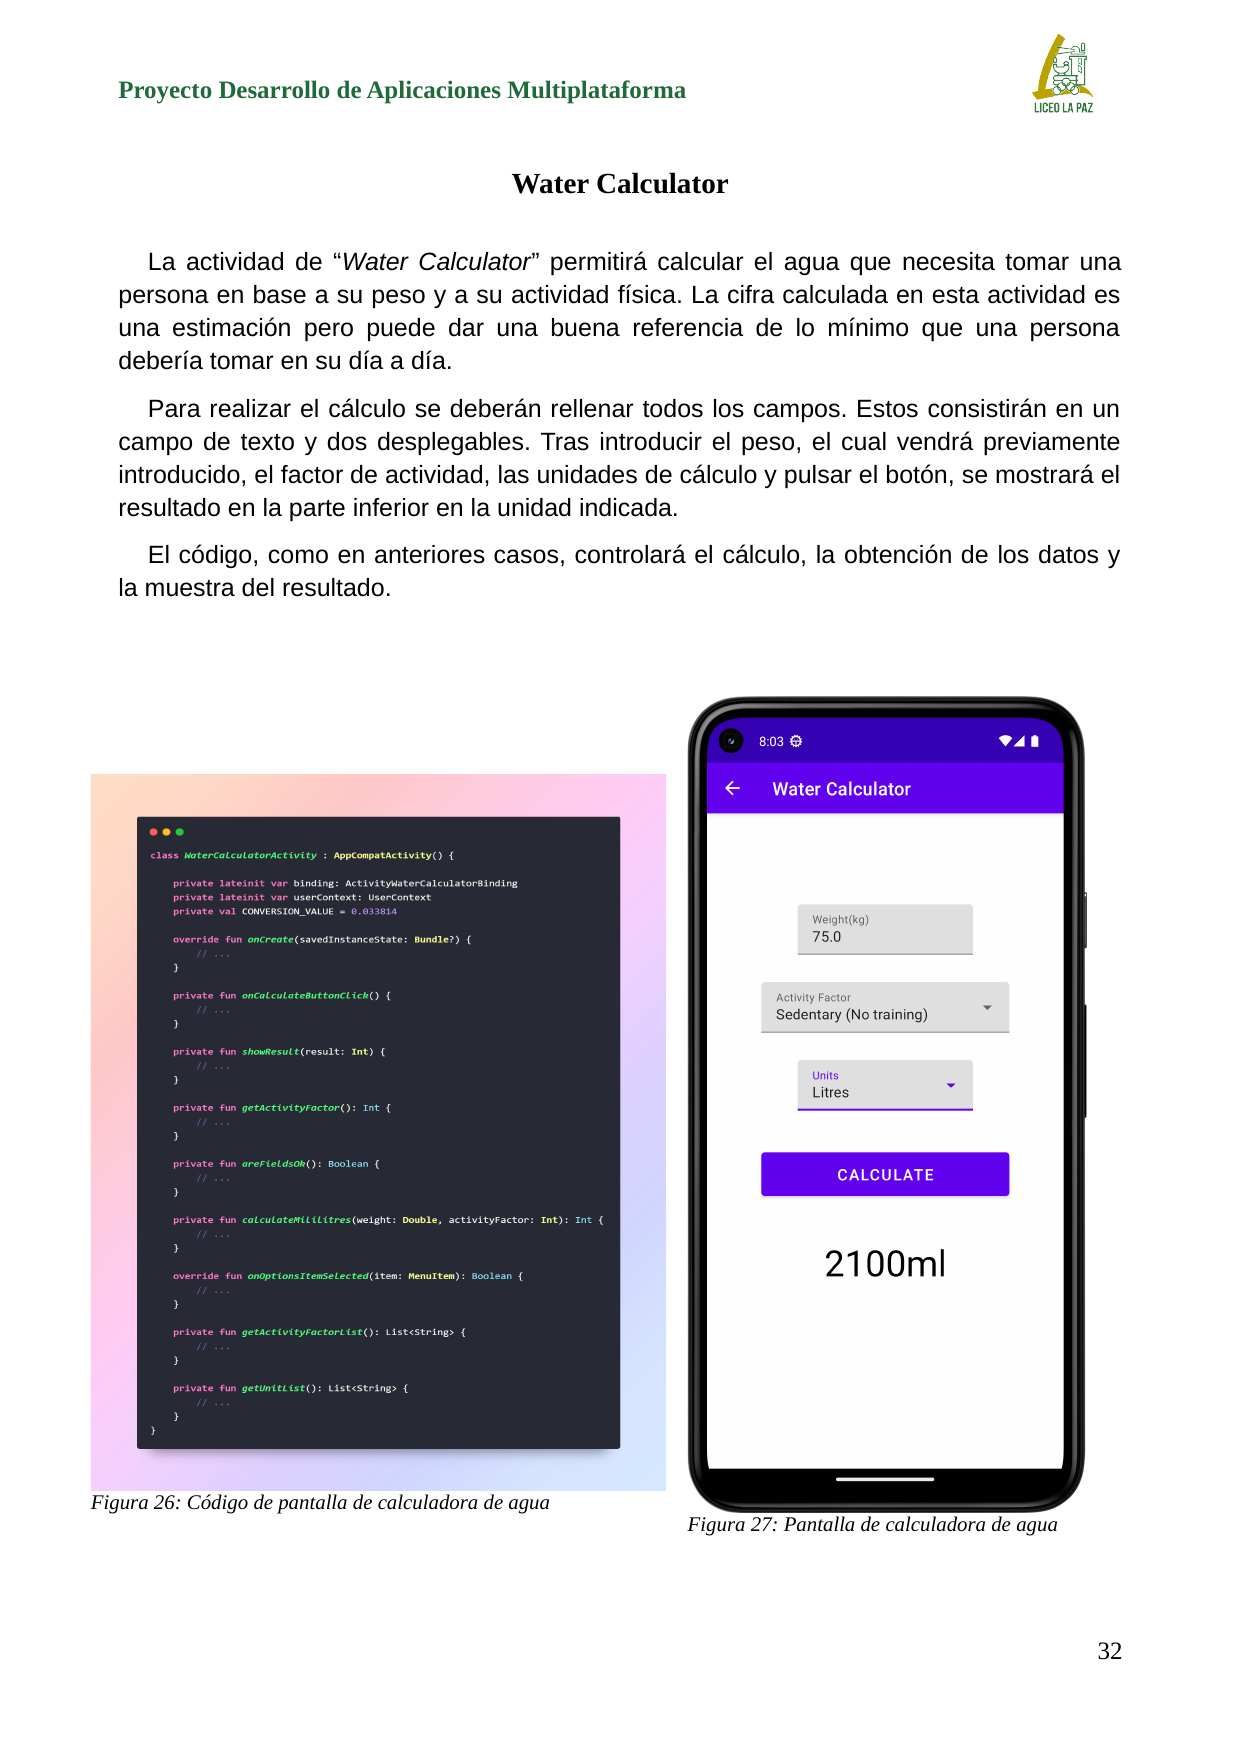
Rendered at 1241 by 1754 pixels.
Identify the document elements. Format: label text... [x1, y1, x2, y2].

picture [90, 774, 667, 1491]
text Figura 27: Pantalla de calculadora de agua [687, 1513, 1087, 1536]
text El código, como en anteriores casos, controlará el cálculo, la obtención de los datos y la muestra del resultado. [118, 540, 1122, 602]
text Figura 26: Código de pantalla de calculadora de agua [91, 1491, 666, 1514]
picture [1025, 26, 1100, 121]
text Para realizar el cálculo se deberán rellenar todos los campos. Estos consistirán en un campo de texto y dos desplegables. Tras introducir el peso, el cual vendrá previamente introducido, el factor de actividad, las unidades de cálculo y pulsar el botón, se mostrará el resultado en la parte inferior en la unidad indicada. [118, 393, 1122, 521]
subtitle Water Calculator [118, 166, 1122, 199]
picture [687, 696, 1087, 1513]
text La actividad de “Water Calculator” permitirá calcular el agua que necesita tomar una persona en base a su peso y a su actividad física. La cifra calculada en esta actividad es una estimación pero puede dar una buena referencia de lo mínimo que una persona debería tomar en su día a día. [118, 247, 1122, 375]
